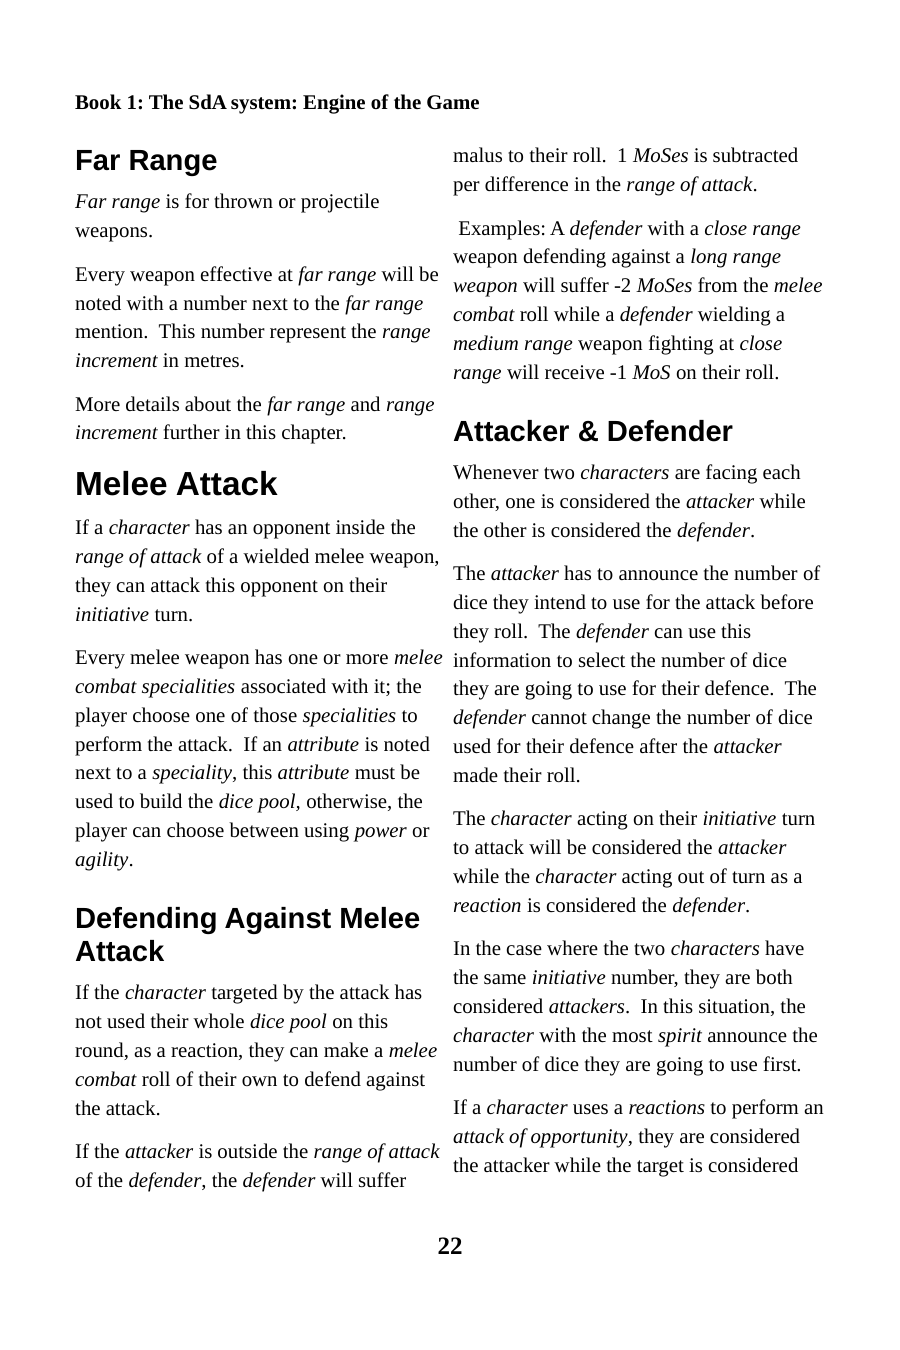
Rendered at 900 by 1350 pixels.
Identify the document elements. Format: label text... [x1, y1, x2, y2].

subtitle Far Range [75, 143, 447, 177]
text More details about the far range and range increment further in this chapter. [75, 392, 447, 444]
subtitle Melee Attack [75, 464, 447, 502]
subtitle Attacker & Defender [453, 414, 825, 447]
text If the attacker is outside the range of attack of the defender, the defender will suffer [75, 1139, 447, 1192]
subtitle Defending Against Melee Attack [75, 901, 447, 968]
text If a character uses a reactions to perform an attack of opportunity, they are considered the attacker while the target is considered [453, 1095, 825, 1177]
text Far range is for thrown or projectile weapons. [75, 189, 447, 242]
text If a character has an opponent inside the range of attack of a wielded melee weapon, they can attack this opponent on their initiative turn. [75, 515, 447, 626]
text Examples: A defender with a close range weapon defending against a long range weapon will suffer -2 MoSes from the melee combat roll while a defender wielding a medium range weapon fighting at close range will receive -1 MoS on their roll. [453, 216, 825, 384]
text The character acting on their initiative turn to attack will be considered the attacker while the character acting out of turn as a reaction is considered the defender. [453, 806, 825, 917]
text Every melee weapon has one or more melee combat specialities associated with it; the player choose one of those specialities to perform the attack. If an attribute is noted next to a speciality, this attribute must be used to build the dice pool, otherwise, the player can choose between using power or agility. [75, 645, 447, 871]
text Every weapon effective at far range will be noted with a number next to the far range mention. This number represent the range increment in metres. [75, 262, 447, 372]
text If the character targeted by the attack has not used their whole dice pool on this round, as a reaction, they can make a melee combat roll of their own to defend against the attack. [75, 980, 447, 1120]
text In the case where the two characters have the same initiative number, they are both considered attackers. In this situation, the character with the most spirit announce the number of dice they are going to use first. [453, 936, 825, 1076]
text malus to their roll. 1 MoSes is subtracted per difference in the range of attack. [453, 143, 825, 196]
text The attacker has to announce the number of dice they intend to use for the attack before they roll. The defender can use this information to select the number of dice they are going to use for their defence. The defender cannot change the number of dice used for their defence after the attacker made their roll. [453, 561, 825, 787]
text Whenever two characters are facing each other, one is considered the attacker while the other is considered the defender. [453, 460, 825, 542]
